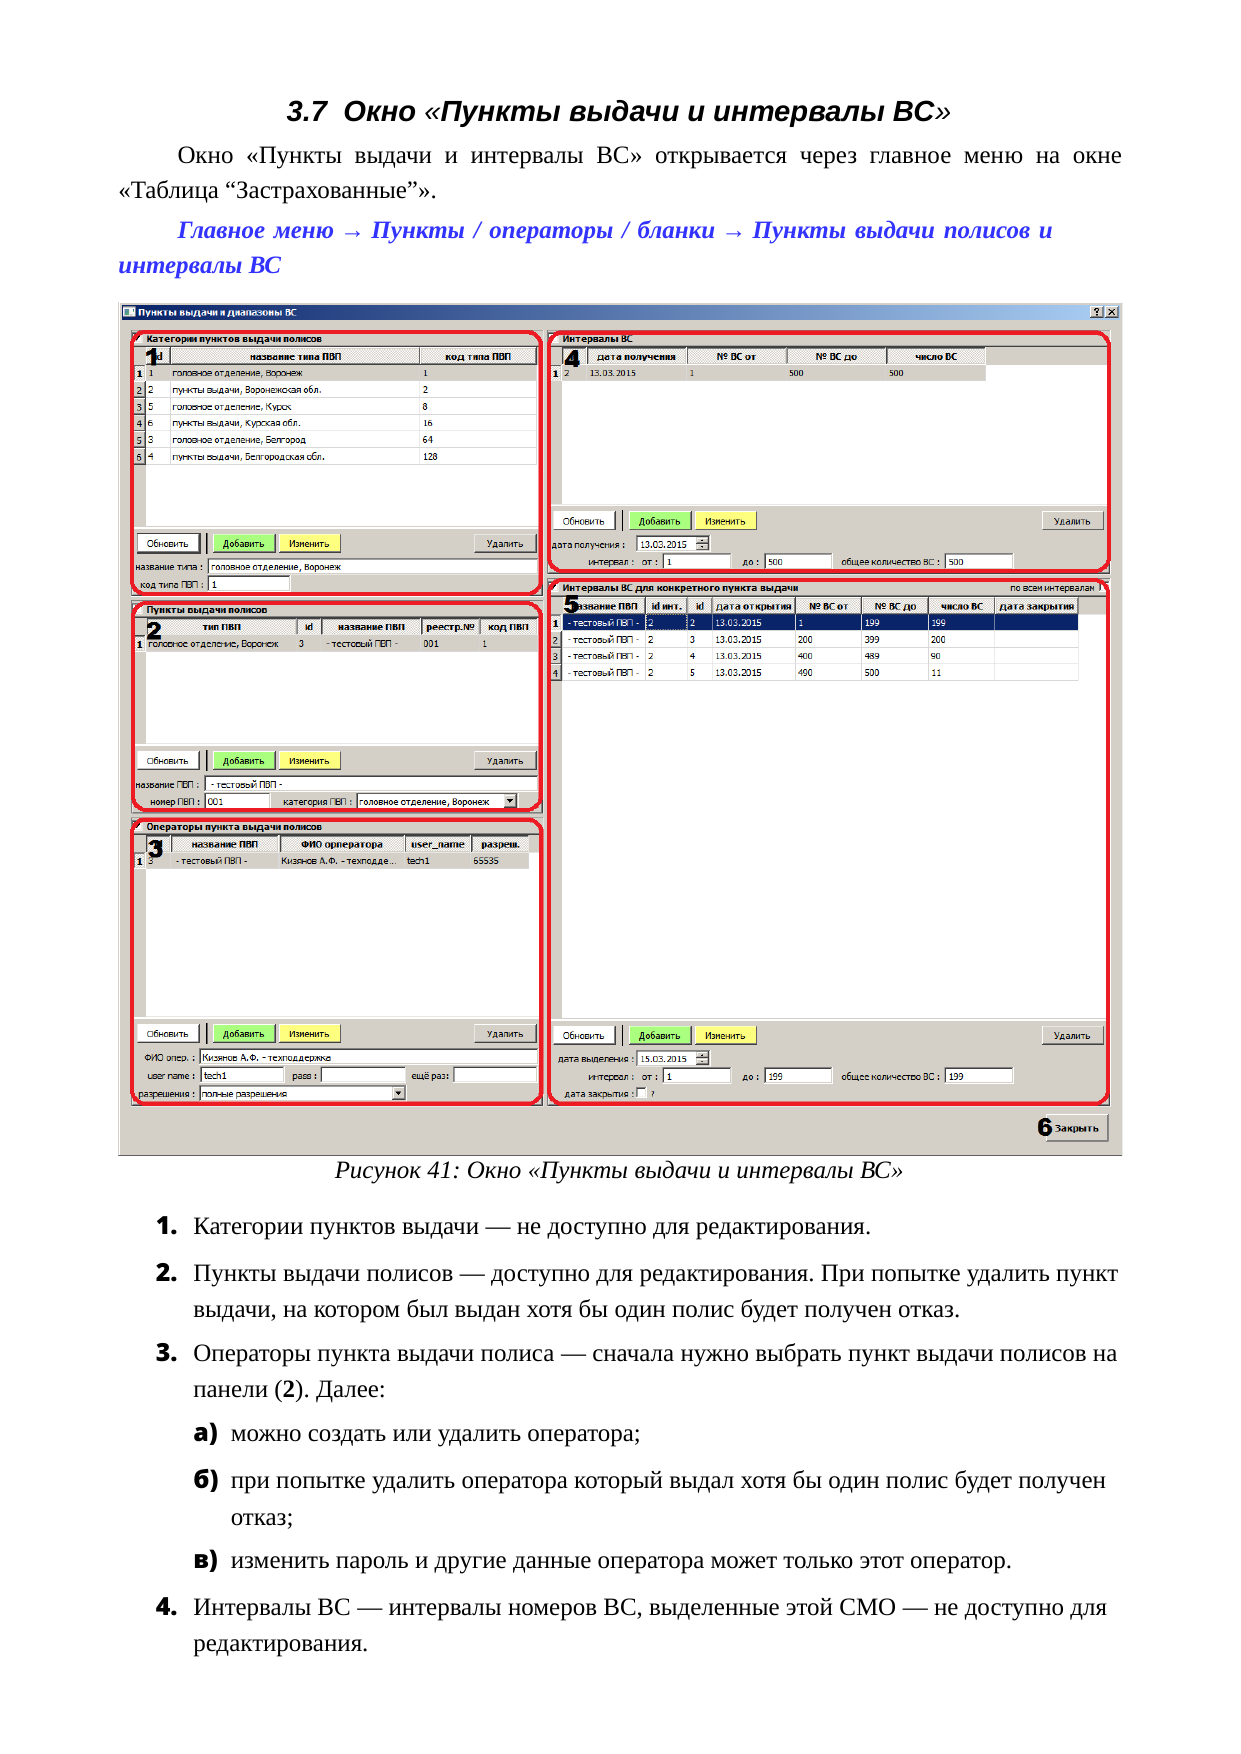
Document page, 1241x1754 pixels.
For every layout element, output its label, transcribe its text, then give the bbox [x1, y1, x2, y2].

list Интервалы ВС — интервалы номеров ВС, выделенные этой СМО — не доступно для редактирования. [156, 1589, 1122, 1657]
text Окно «Пункты выдачи и интервалы ВС» открывается через главное меню на окне «Таблица “Застрахованные”». [118, 140, 1122, 203]
list при попытке удалить оператора который выдал хотя бы один полис будет получен отказ; [193, 1462, 1122, 1530]
list изменить пароль и другие данные оператора может только этот оператор. [193, 1542, 1122, 1576]
text Главное меню → Пункты / операторы / бланки → Пункты выдачи полисов и интер­валы ВС [118, 215, 1122, 278]
list Операторы пункта выдачи полиса — сначала нужно выбрать пункт выдачи полисов на панели (2). Далее: [156, 1335, 1122, 1403]
list можно создать или удалить оператора; [193, 1415, 1122, 1449]
list Пункты выдачи полисов — доступно для редактирования. При попытке удалить пункт выдачи, на котором был выдан хотя бы один полис будет получен отказ. [156, 1254, 1122, 1323]
picture [118, 302, 1123, 1156]
list Категории пунктов выдачи — не доступно для редактирования. [156, 1208, 1122, 1242]
text Рисунок 41: Окно «Пункты выдачи и интервалы ВС» [118, 1156, 1122, 1184]
subtitle Окно «Пункты выдачи и интервалы ВС» [118, 94, 1122, 128]
